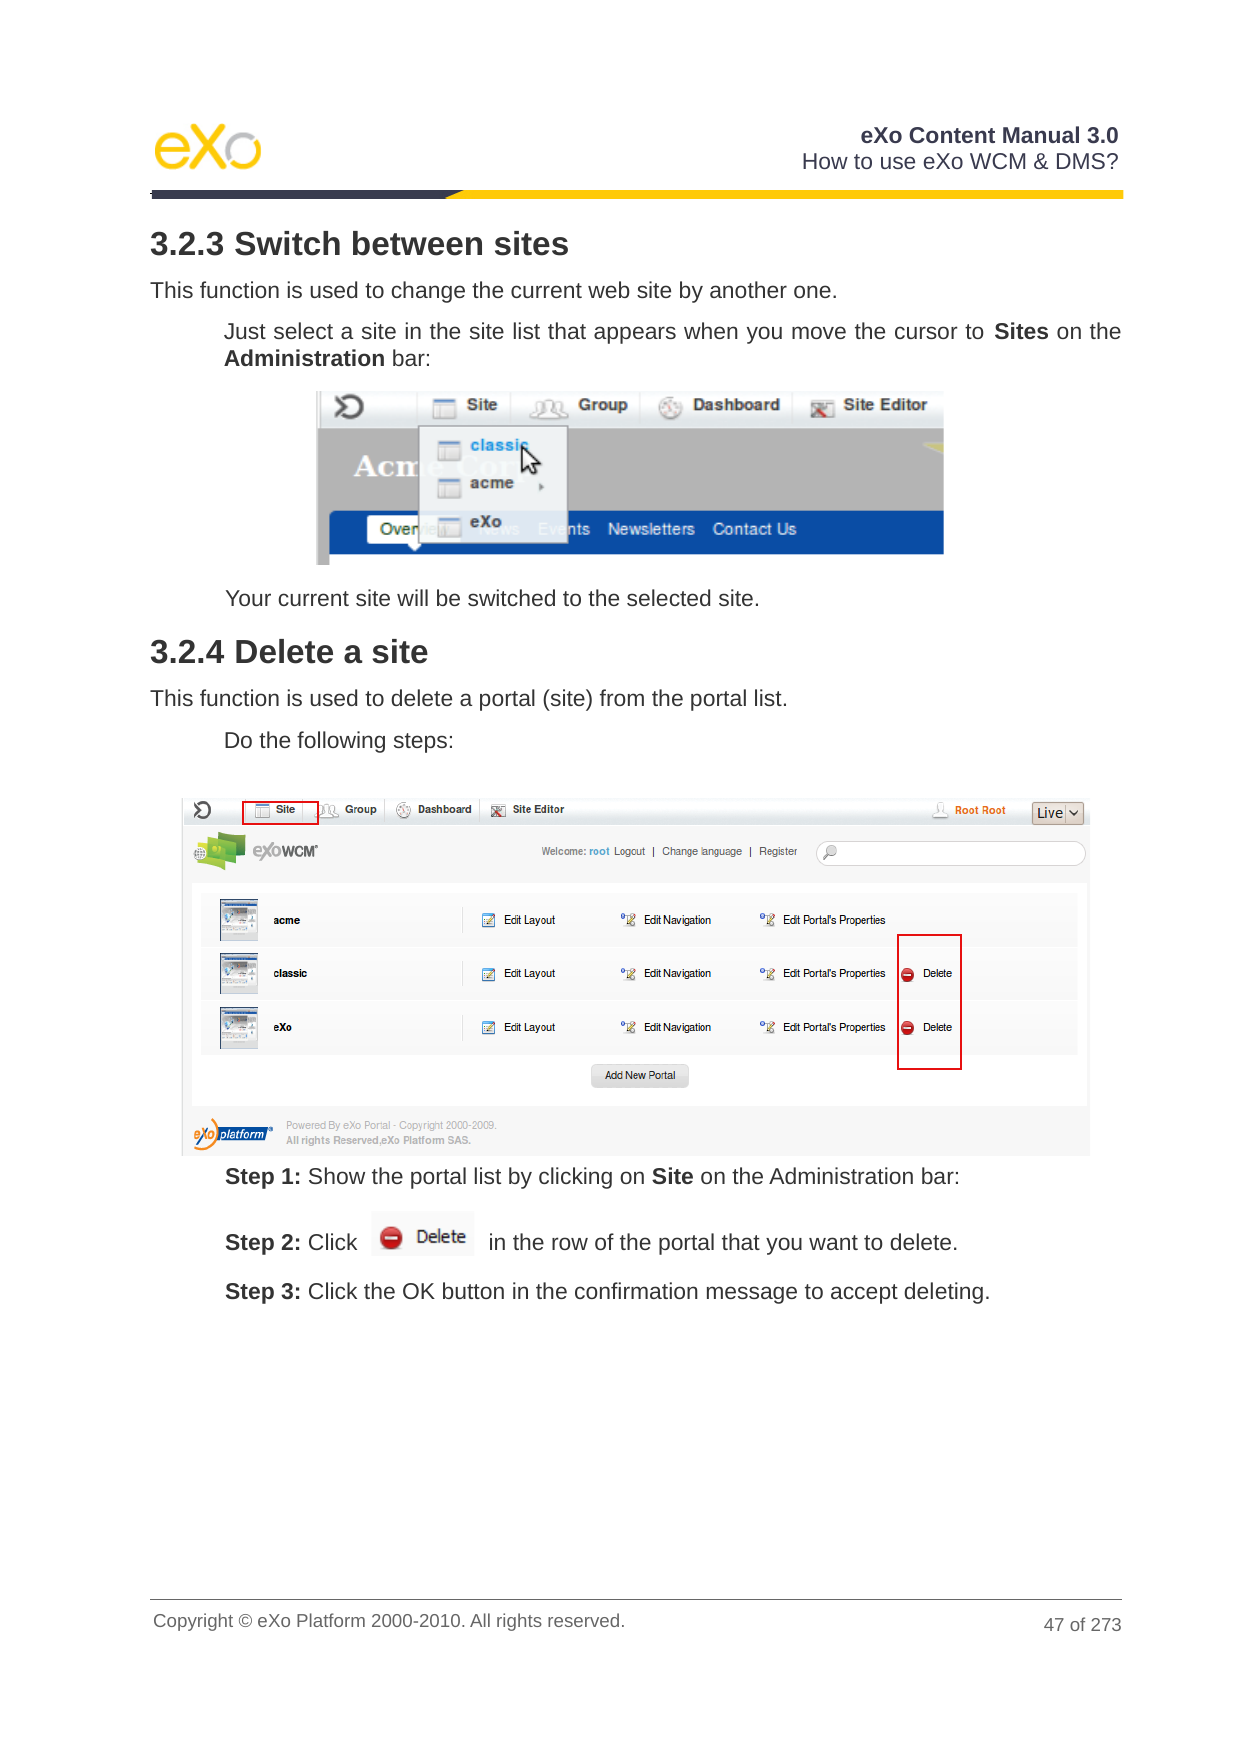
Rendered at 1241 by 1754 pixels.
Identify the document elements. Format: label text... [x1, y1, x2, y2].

text Do the following steps: [223, 727, 1122, 753]
list Step 2: Click in the row of the portal that you want to delete. [187, 1204, 1122, 1263]
subtitle Delete a site [150, 632, 1122, 670]
picture [181, 798, 1091, 1156]
picture [371, 1211, 475, 1256]
list Step 1: Show the portal list by clicking on Site on the Administration bar: [187, 768, 1122, 1189]
picture [316, 391, 944, 565]
text Just select a site in the site list that appears when you move the cursor to Sites on the Administration bar: [223, 318, 1122, 371]
list Step 3: Click the OK button in the confirmation message to accept deleting. [187, 1278, 1122, 1304]
list Your current site will be switched to the selected site. [187, 378, 1122, 611]
picture [155, 123, 262, 170]
text This function is used to change the current web site by another one. [150, 277, 1122, 303]
picture [151, 190, 1124, 199]
subtitle Switch between sites [150, 223, 1122, 262]
text This function is used to delete a portal (site) from the portal list. [150, 685, 1122, 712]
